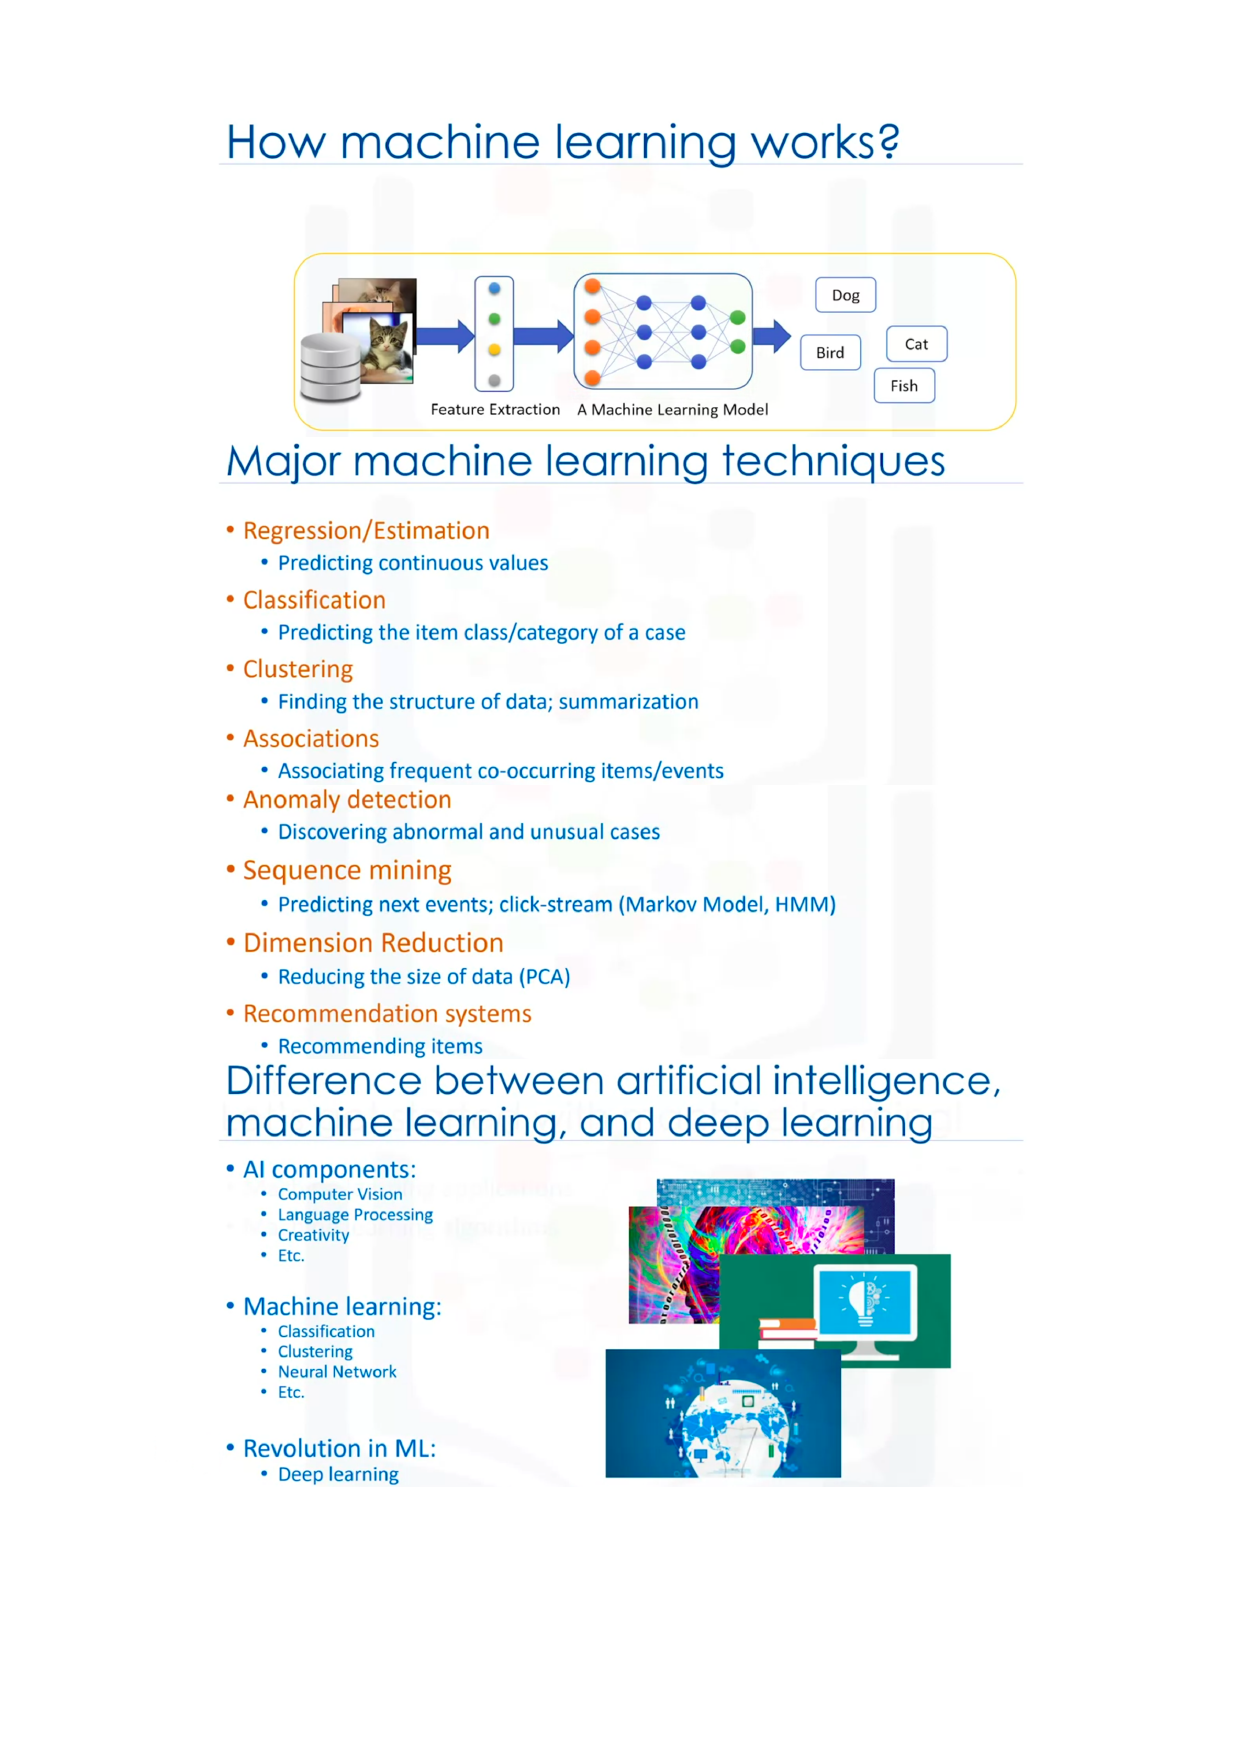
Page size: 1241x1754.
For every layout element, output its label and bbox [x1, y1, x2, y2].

picture [118, 118, 1123, 1487]
